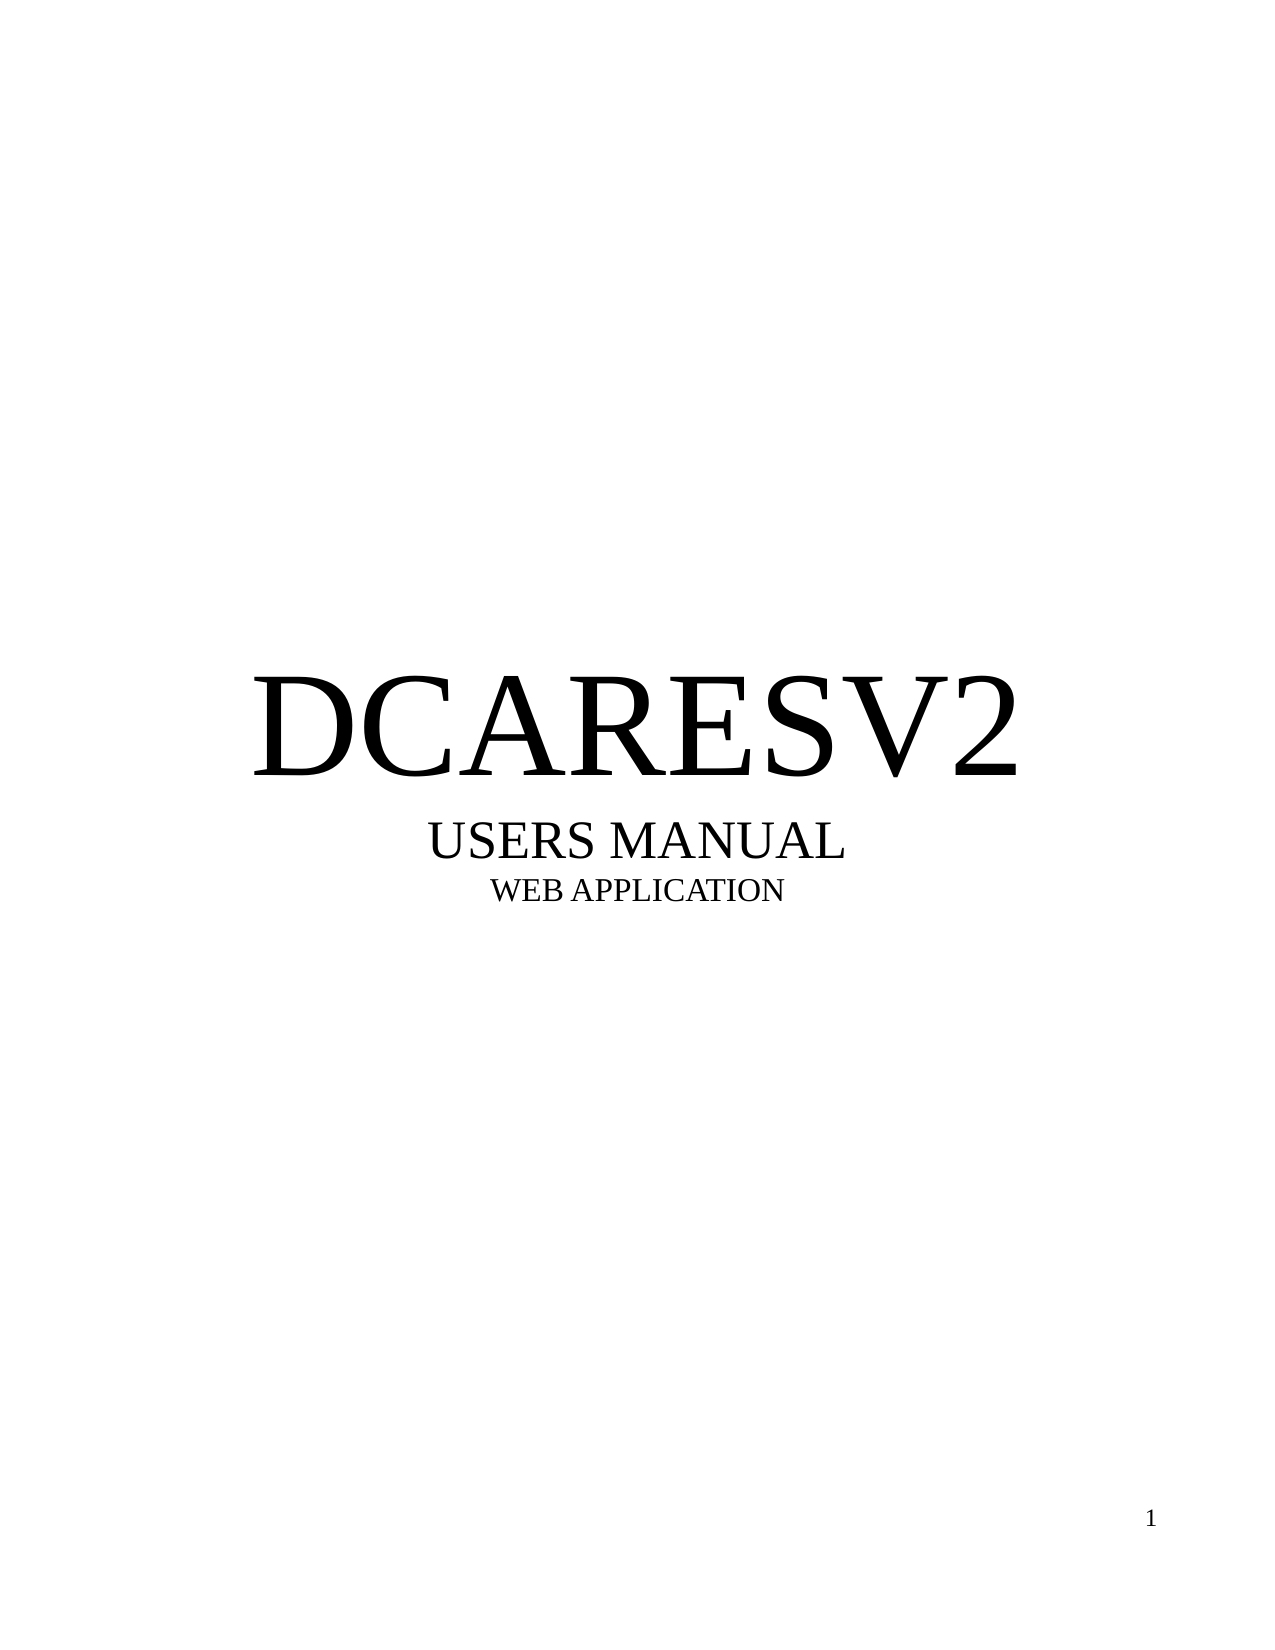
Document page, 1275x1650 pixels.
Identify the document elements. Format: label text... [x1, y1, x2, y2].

text USERS MANUAL [118, 808, 1157, 870]
text WEB APPLICATION [118, 870, 1157, 909]
text DCARESV2 [118, 636, 1157, 808]
